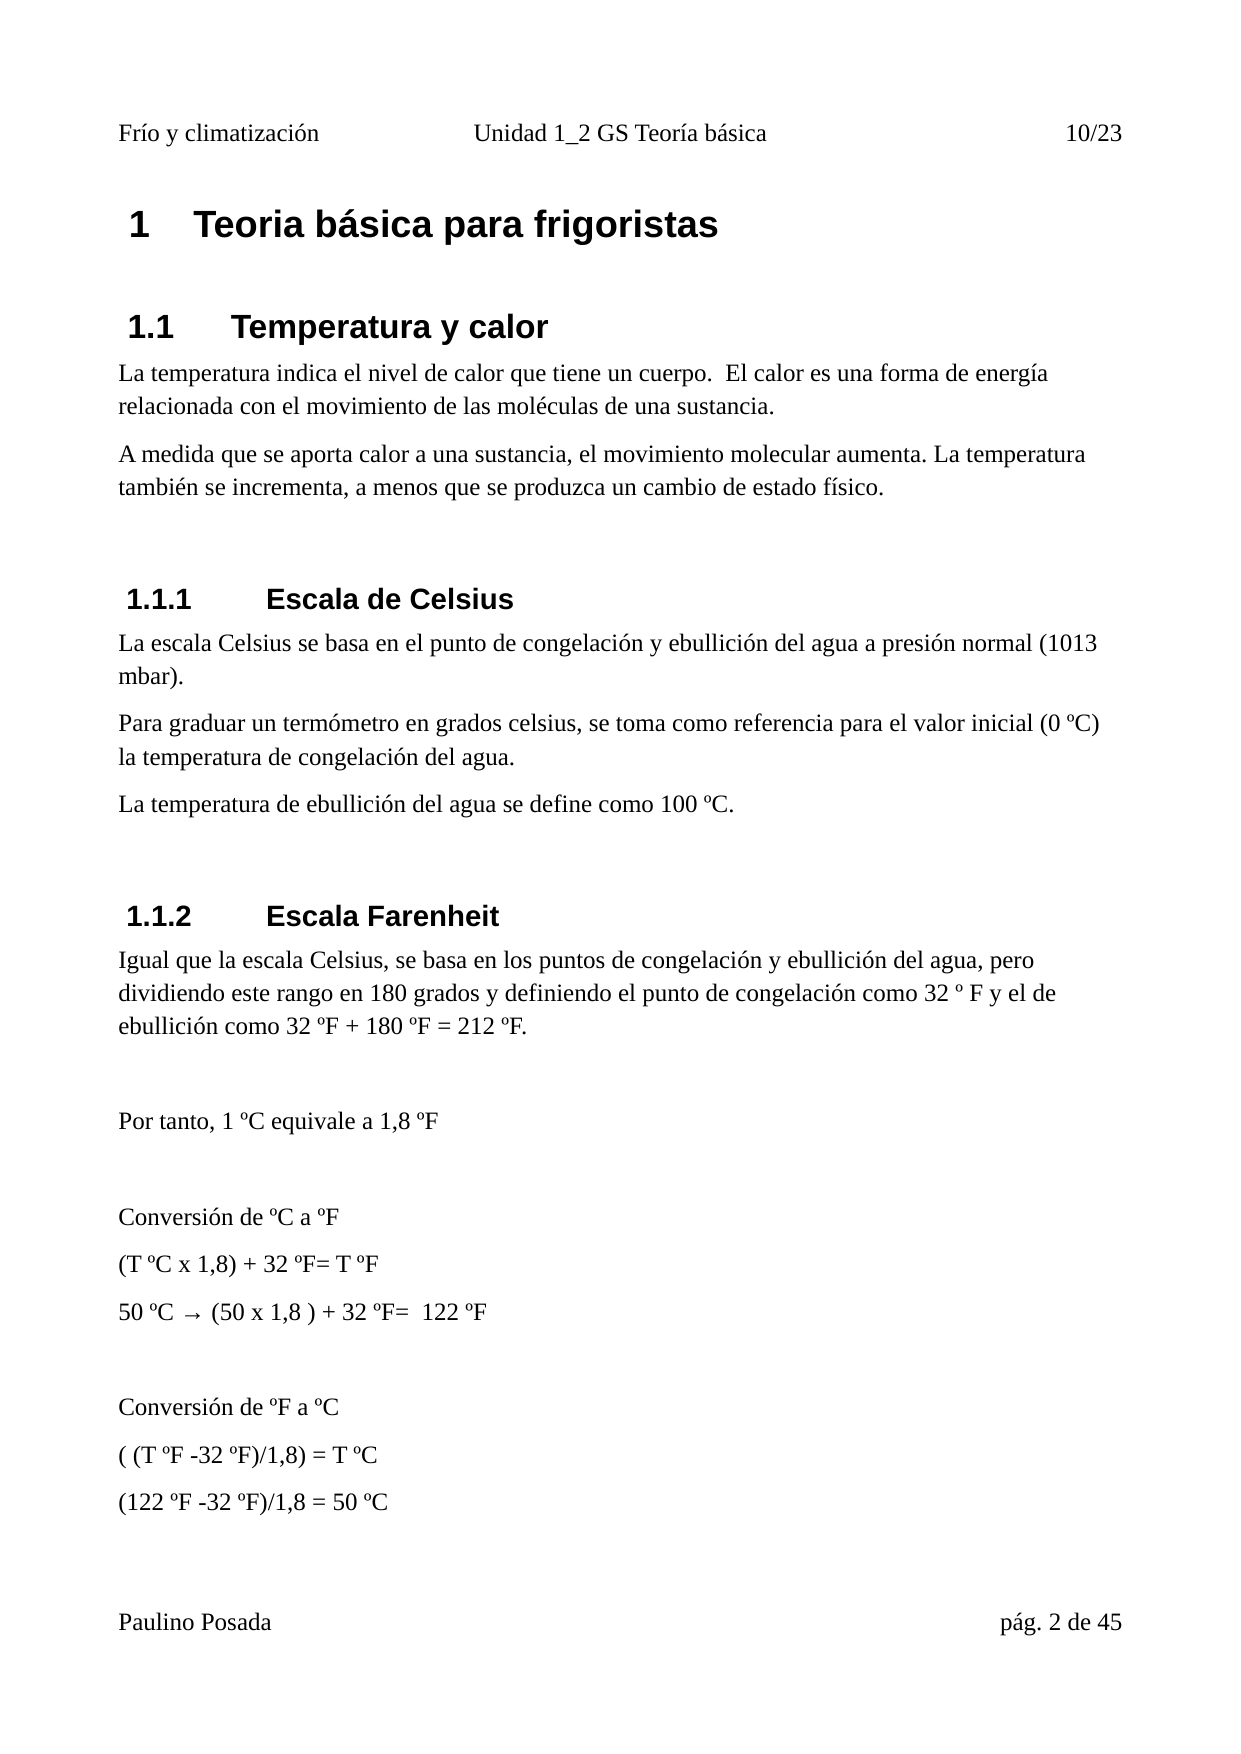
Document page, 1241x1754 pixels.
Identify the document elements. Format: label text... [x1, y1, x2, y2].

text La escala Celsius se basa en el punto de congelación y ebullición del agua a presión normal (1013 mbar). [118, 628, 1122, 690]
text (122 ºF -32 ºF)/1,8 = 50 ºC [118, 1487, 1122, 1516]
subtitle Temperatura y calor [118, 307, 1122, 346]
text (T ºC x 1,8) + 32 ºF= T ºF [118, 1249, 1122, 1278]
subtitle Escala de Celsius [118, 582, 1122, 615]
text La temperatura de ebullición del agua se define como 100 ºC. [118, 789, 1122, 818]
text Igual que la escala Celsius, se basa en los puntos de congelación y ebullición del agua, pero dividiendo este rango en 180 grados y definiendo el punto de congelación como 32 º F y el de ebullición como 32 ºF + 180 ºF = 212 ºF. [118, 945, 1122, 1040]
text 50 ºC → (50 x 1,8 ) + 32 ºF= 122 ºF [118, 1297, 1122, 1326]
text Para graduar un termómetro en grados celsius, se toma como referencia para el valor inicial (0 ºC) la temperatura de congelación del agua. [118, 708, 1122, 770]
text ( (T ºF -32 ºF)/1,8) = T ºC [118, 1440, 1122, 1468]
subtitle Escala Farenheit [118, 899, 1122, 933]
text La temperatura indica el nivel de calor que tiene un cuerpo. El calor es una forma de energía relacionada con el movimiento de las moléculas de una sustancia. [118, 358, 1122, 420]
text Por tanto, 1 ºC equivale a 1,8 ºF [118, 1106, 1122, 1135]
subtitle Teoria básica para frigoristas [118, 201, 1122, 245]
text A medida que se aporta calor a una sustancia, el movimiento molecular aumenta. La temperatura también se incrementa, a menos que se produzca un cambio de estado físico. [118, 439, 1122, 501]
text Conversión de ºC a ºF [118, 1202, 1122, 1230]
text Conversión de ºF a ºC [118, 1392, 1122, 1421]
